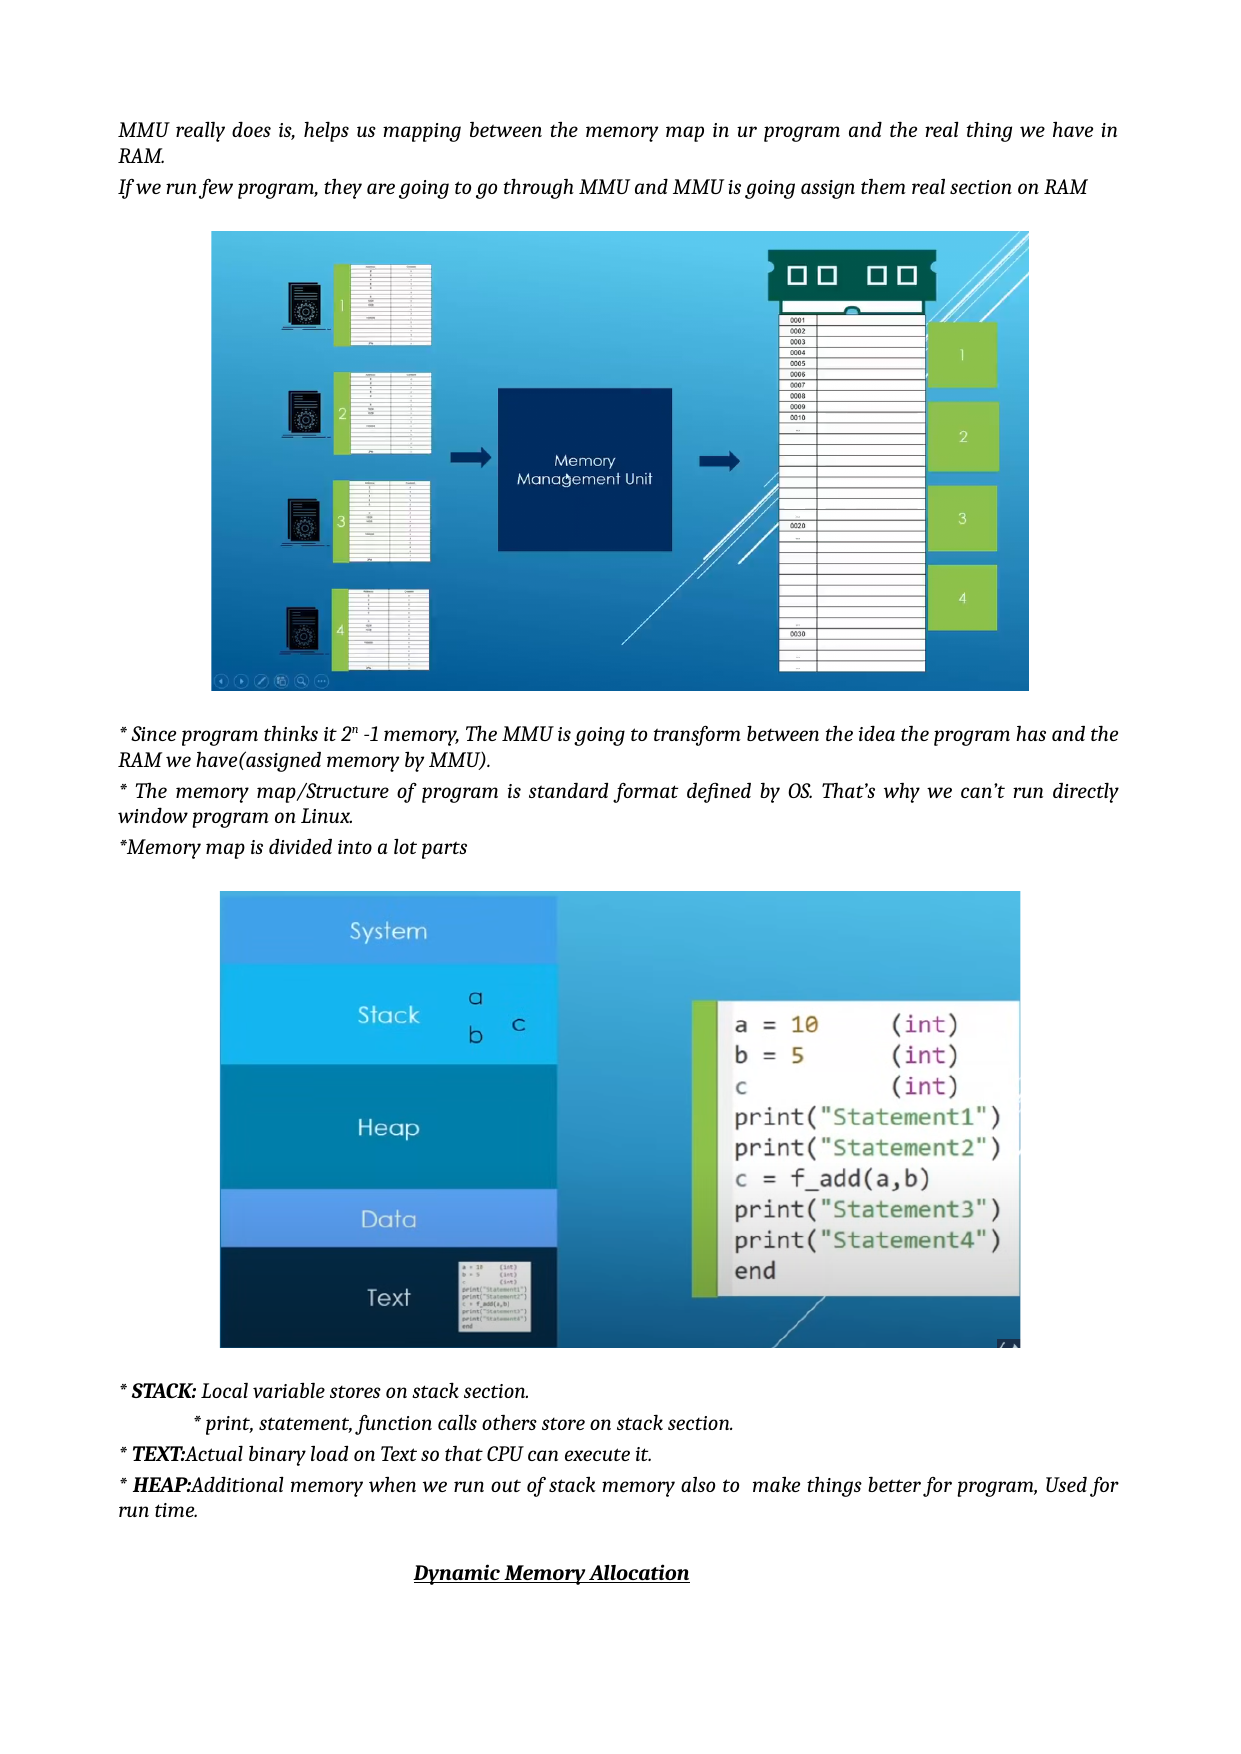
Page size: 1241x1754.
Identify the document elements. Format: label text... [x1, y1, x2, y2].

text Dynamic Memory Allocation [118, 1560, 1122, 1586]
picture [219, 891, 1021, 1348]
text * Since program thinks it 2n -1 memory, The MMU is going to transform between the idea the program has and the RAM we have(assigned memory by MMU). [118, 722, 1122, 772]
text * TEXT:Actual binary load on Text so that CPU can execute it. [118, 1441, 1122, 1467]
text * The memory map/Structure of program is standard format defined by OS. That’s why we can’t run directly window program on Linux. [118, 778, 1122, 829]
text * print, statement, function calls others store on stack section. [118, 1410, 1122, 1435]
text *Memory map is divided into a lot parts [118, 835, 1122, 860]
picture [211, 231, 1029, 691]
text MMU really does is, helps us mapping between the memory map in ur program and the real thing we have in RAM. [118, 118, 1122, 168]
text * STACK: Local variable stores on stack section. [118, 1379, 1122, 1404]
text If we run few program, they are going to go through MMU and MMU is going assign them real section on RAM [118, 174, 1122, 200]
text * HEAP:Additional memory when we run out of stack memory also to make things better for program, Used for run time. [118, 1473, 1122, 1523]
